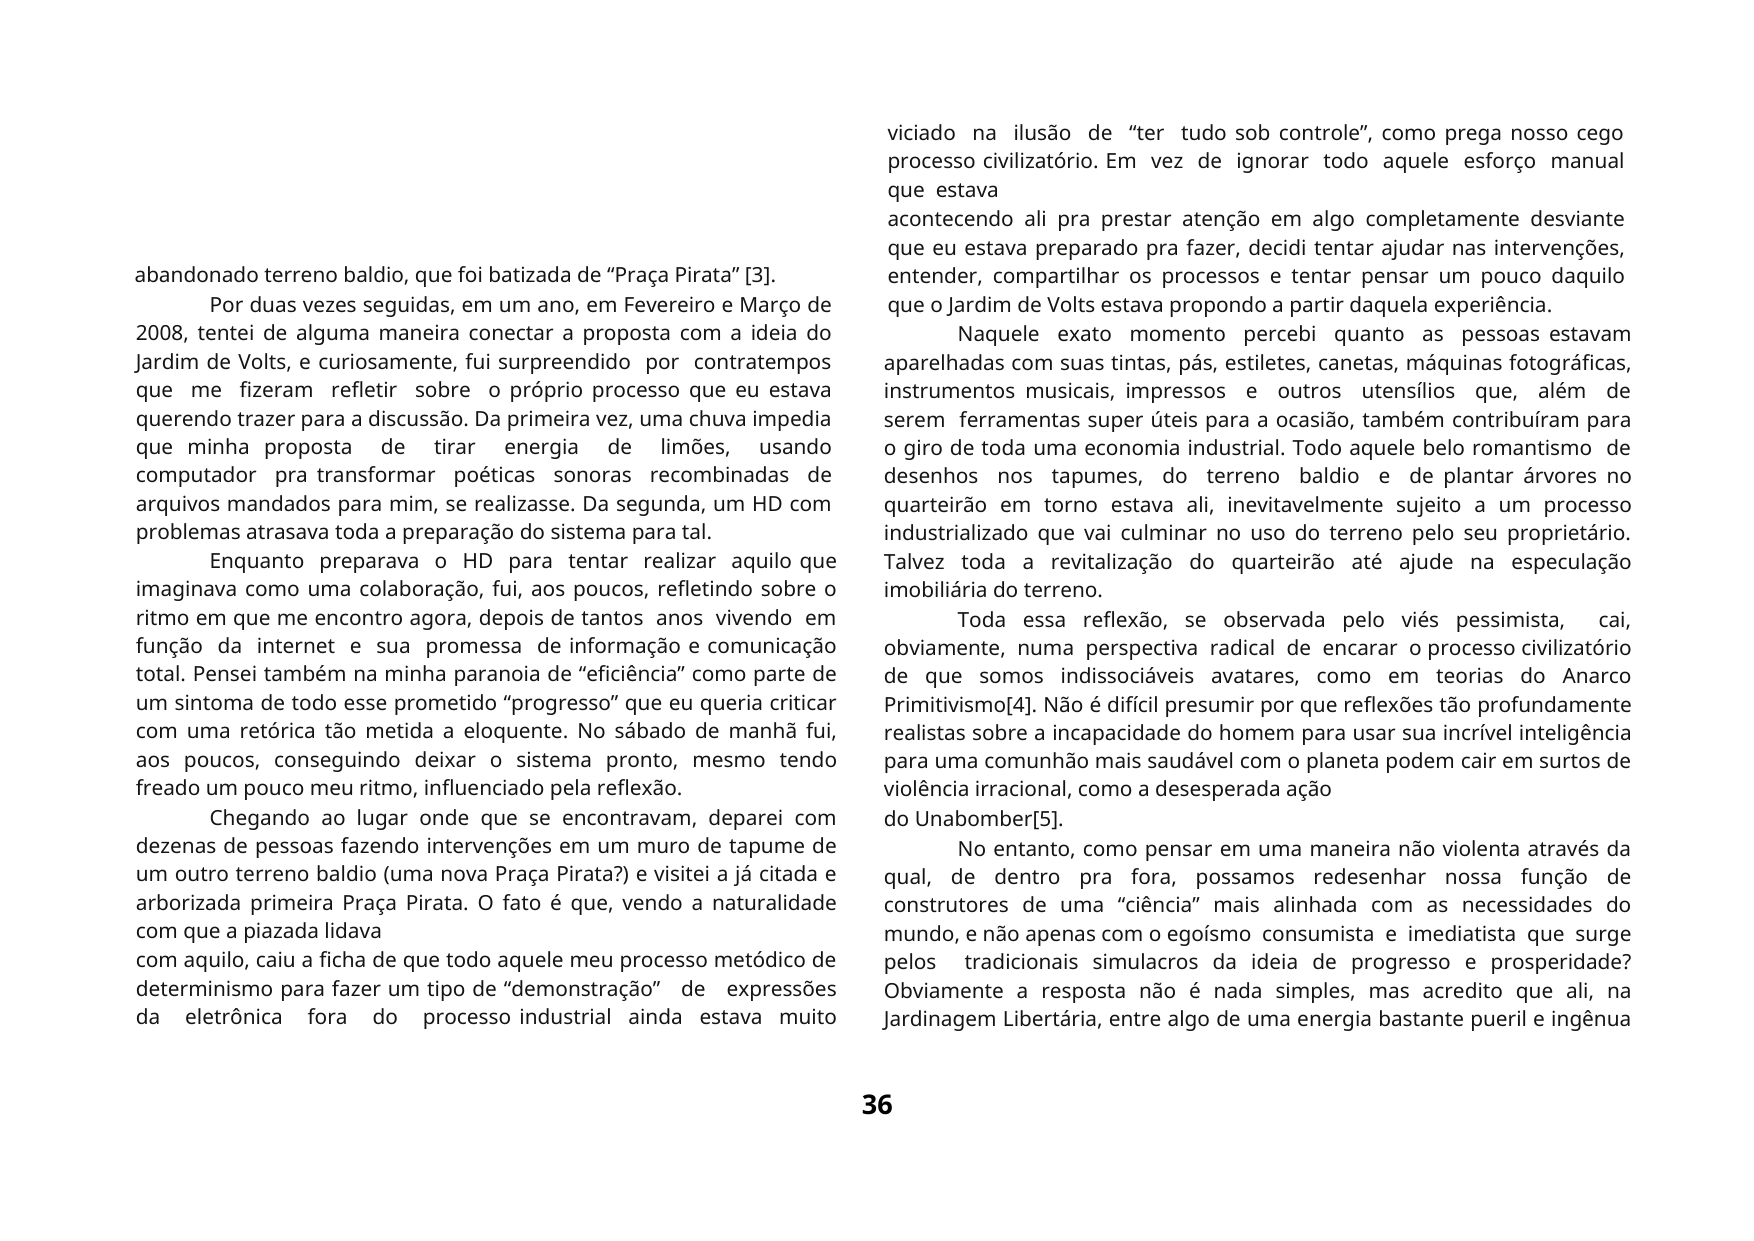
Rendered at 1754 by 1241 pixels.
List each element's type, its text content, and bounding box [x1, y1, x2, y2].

text No entanto, como pensar em uma maneira não violenta através da qual, de dentro pra fora, possamos redesenhar nossa função de construtores de uma “ciência” mais alinhada com as necessidades do mundo, e não apenas com o egoísmo consumista e imediatista que surge pelos tradicionais simulacros da ideia de progresso e prosperidade? Obviamente a resposta não é nada simples, mas acredito que ali, na Jardinagem Libertária, entre algo de uma energia bastante pueril e ingênua [884, 834, 1633, 1033]
text Chegando ao lugar onde que se encontravam, deparei com dezenas de pessoas fazendo intervenções em um muro de tapume de um outro terreno baldio (uma nova Praça Pirata?) e visitei a já citada e arborizada primeira Praça Pirata. O fato é que, vendo a naturalidade com que a piazada lidava [136, 803, 838, 944]
text do Unabomber[5]. [884, 804, 1633, 832]
text Enquanto preparava o HD para tentar realizar aquilo que imaginava como uma colaboração, fui, aos poucos, refletindo sobre o ritmo em que me encontro agora, depois de tantos anos vivendo em função da internet e sua promessa de informação e comunicação total. Pensei também na minha paranoia de “eficiência” como parte de um sintoma de todo esse prometido “progresso” que eu queria criticar com uma retórica tão metida a eloquente. No sábado de manhã fui, aos poucos, conseguindo deixar o sistema pronto, mesmo tendo freado um pouco meu ritmo, influenciado pela reflexão. [136, 546, 838, 802]
text Naquele exato momento percebi quanto as pessoas estavam aparelhadas com suas tintas, pás, estiletes, canetas, máquinas fotográficas, instrumentos musicais, impressos e outros utensílios que, além de serem ferramentas super úteis para a ocasião, também contribuíram para o giro de toda uma economia industrial. Todo aquele belo romantismo de desenhos nos tapumes, do terreno baldio e de plantar árvores no quarteirão em torno estava ali, inevitavelmente sujeito a um processo industrializado que vai culminar no uso do terreno pelo seu proprietário. Talvez toda a revitalização do quarteirão até ajude na especulação imobiliária do terreno. [884, 319, 1633, 604]
text viciado na ilusão de “ter tudo sob controle”, como prega nosso cego processo civilizatório. Em vez de ignorar todo aquele esforço manual que estava [887, 118, 1626, 203]
text com aquilo, caiu a ficha de que todo aquele meu processo metódico de determinismo para fazer um tipo de “demonstração” de expressões da eletrônica fora do processo industrial ainda estava muito [136, 946, 838, 1031]
text abandonado terreno baldio, que foi batizada de “Praça Pirata” [3]. [113, 260, 845, 289]
text Toda essa reflexão, se observada pelo viés pessimista, cai, obviamente, numa perspectiva radical de encarar o processo civilizatório de que somos indissociáveis avatares, como em teorias do Anarco Primitivismo[4]. Não é difícil presumir por que reflexões tão profundamente realistas sobre a incapacidade do homem para usar sua incrível inteligência para uma comunhão mais saudável com o planeta podem cair em surtos de violência irracional, como a desesperada ação [884, 605, 1633, 803]
text Por duas vezes seguidas, em um ano, em Fevereiro e Março de 2008, tentei de alguma maneira conectar a proposta com a ideia do Jardim de Volts, e curiosamente, fui surpreendido por contratempos que me fizeram refletir sobre o próprio processo que eu estava querendo trazer para a discussão. Da primeira vez, uma chuva impedia que minha proposta de tirar energia de limões, usando computador pra transformar poéticas sonoras recombinadas de arquivos mandados para mim, se realizasse. Da segunda, um HD com problemas atrasava toda a preparação do sistema para tal. [136, 290, 832, 546]
text acontecendo ali pra prestar atenção em algo completamente desviante que eu estava preparado pra fazer, decidi tentar ajudar nas intervenções, entender, compartilhar os processos e tentar pensar um pouco daquilo que o Jardim de Volts estava propondo a partir daquela experiência. [887, 204, 1626, 318]
